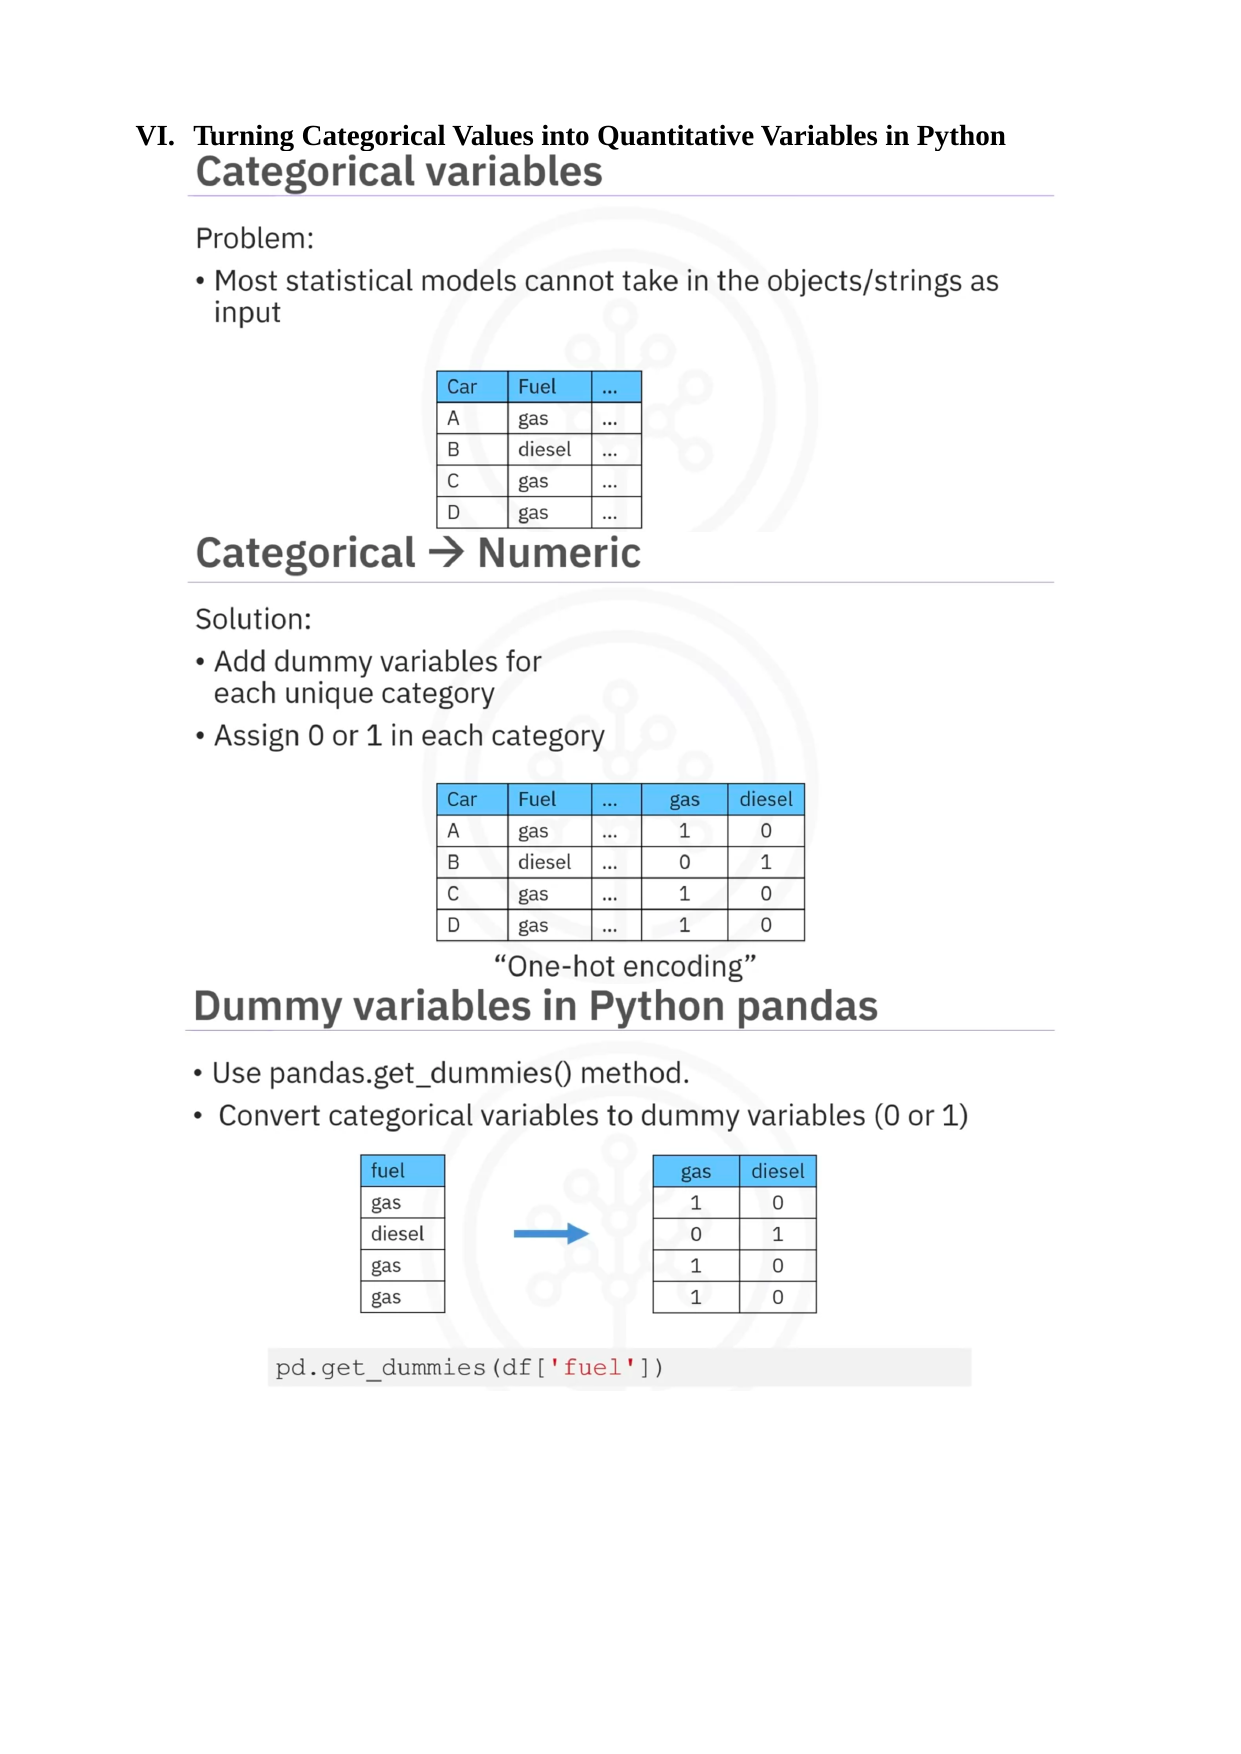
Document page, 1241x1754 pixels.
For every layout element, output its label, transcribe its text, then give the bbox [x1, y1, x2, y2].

picture [118, 151, 1123, 1391]
list Turning Categorical Values into Quantitative Variables in Python [175, 118, 1122, 151]
